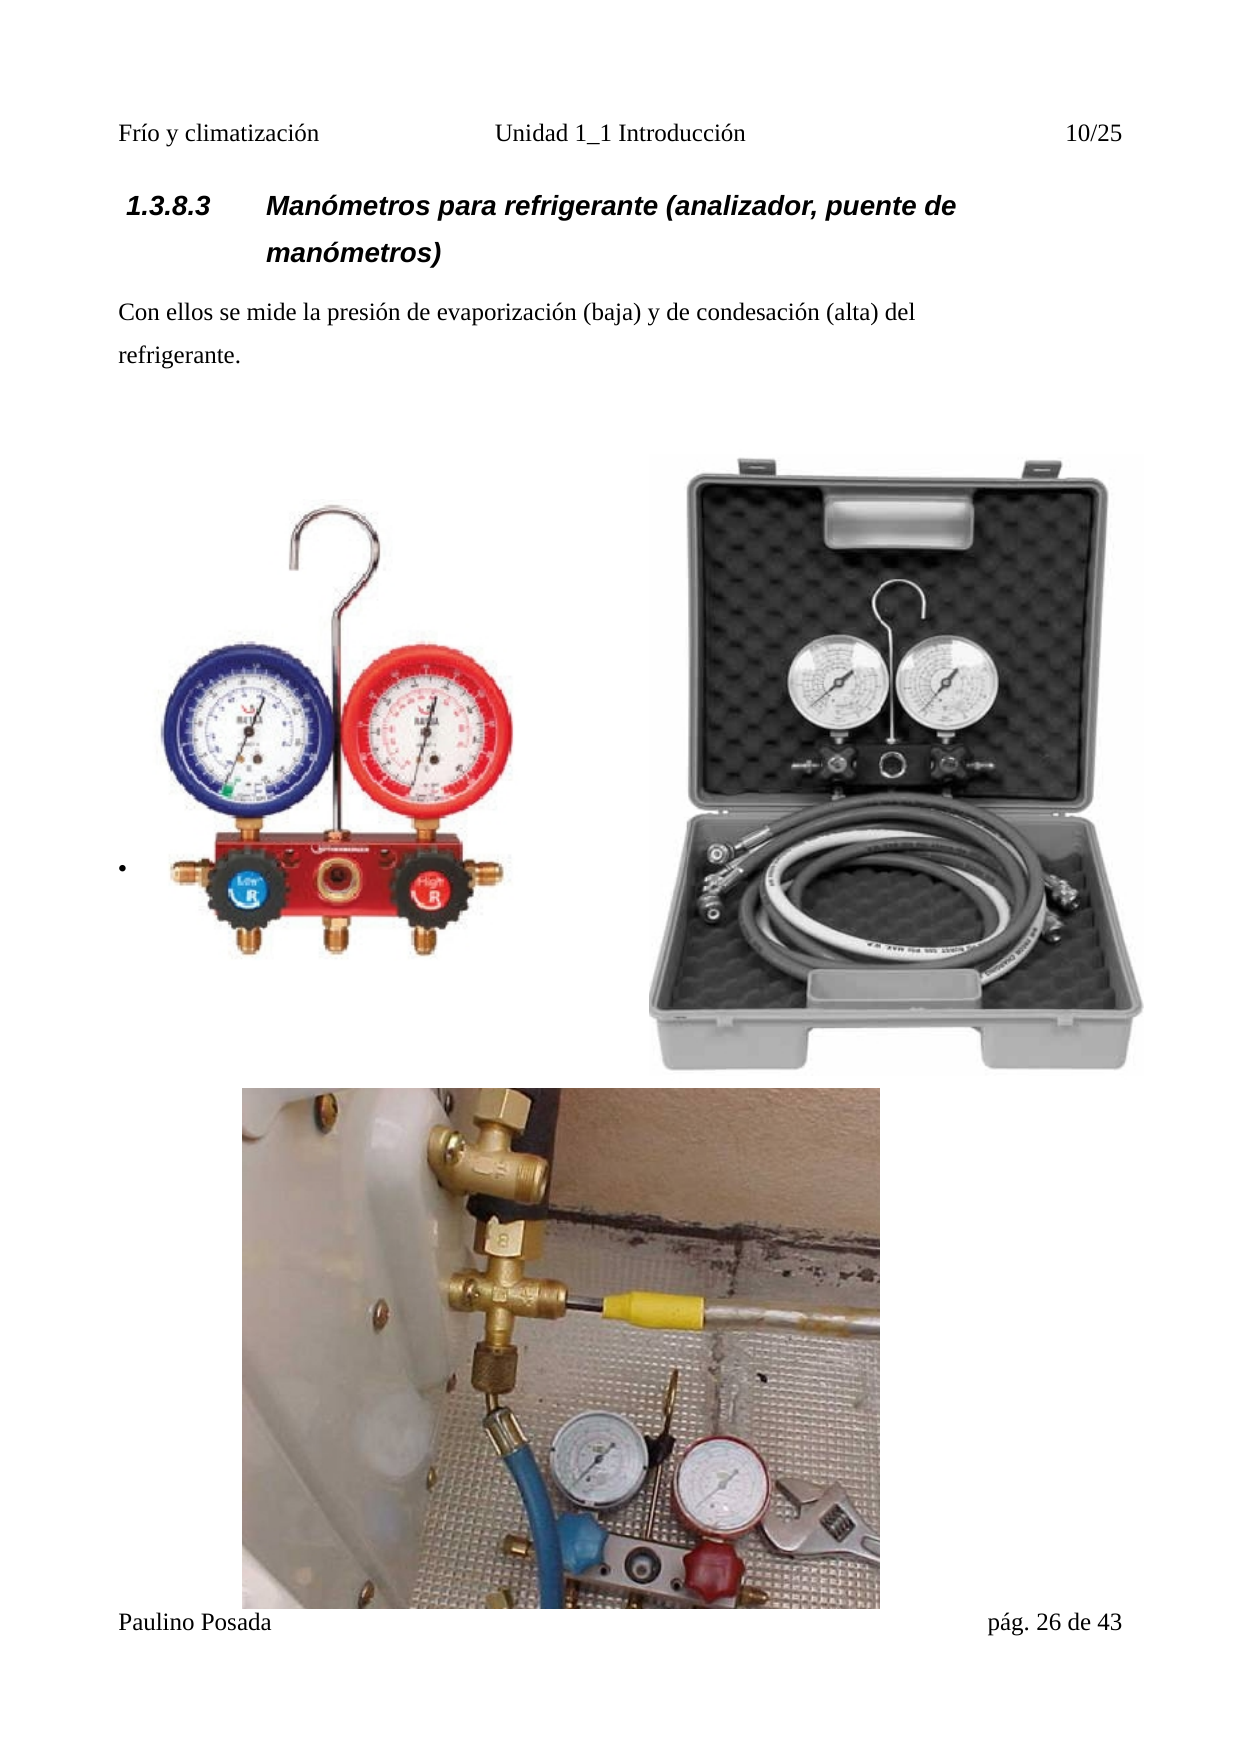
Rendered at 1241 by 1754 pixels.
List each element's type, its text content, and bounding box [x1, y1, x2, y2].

picture [649, 440, 1144, 1086]
subtitle Manómetros para refrigerante (analizador, puente de manómetros) [118, 189, 1122, 268]
picture [144, 499, 524, 961]
text refrigerante. [118, 340, 1122, 369]
text Con ellos se mide la presión de evaporización (baja) y de condesación (alta) del [118, 297, 1122, 326]
picture [242, 1088, 880, 1609]
